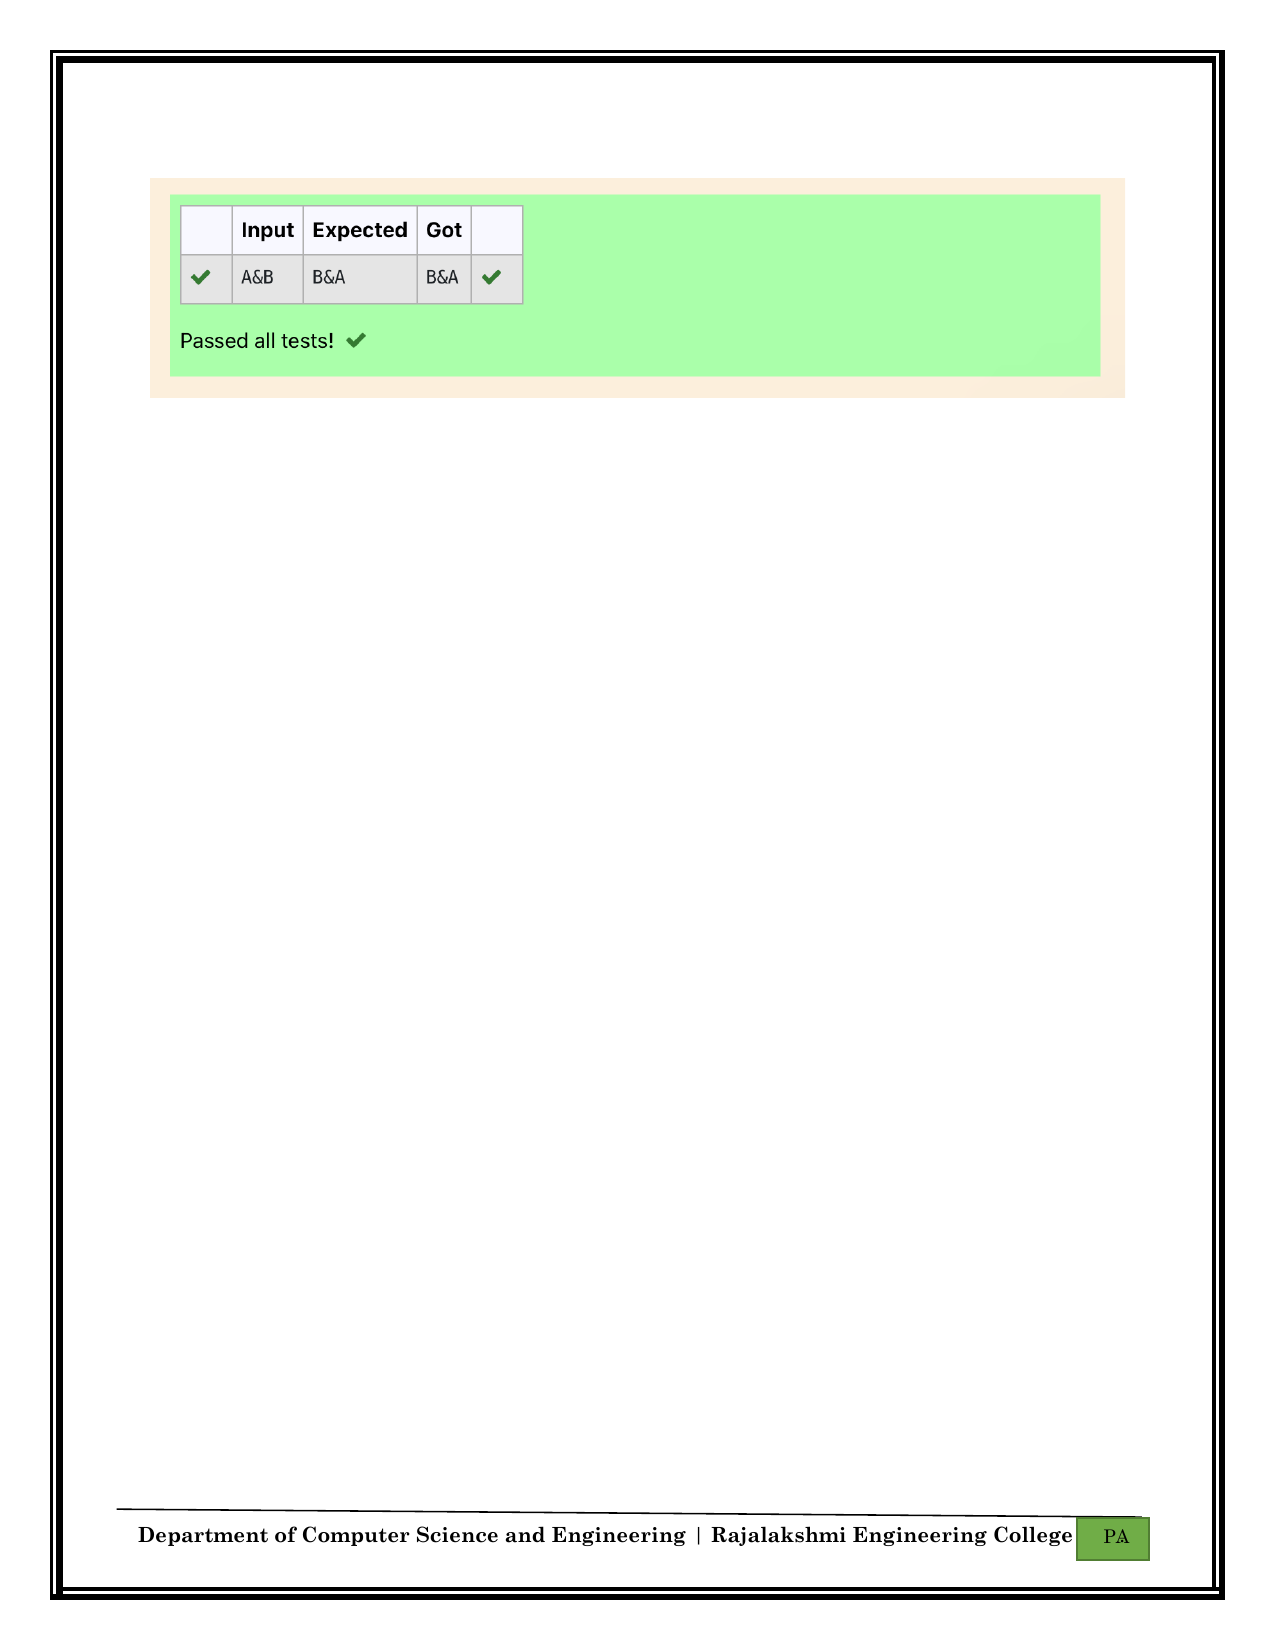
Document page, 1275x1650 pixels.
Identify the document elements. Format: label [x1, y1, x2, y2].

picture [150, 178, 1125, 398]
